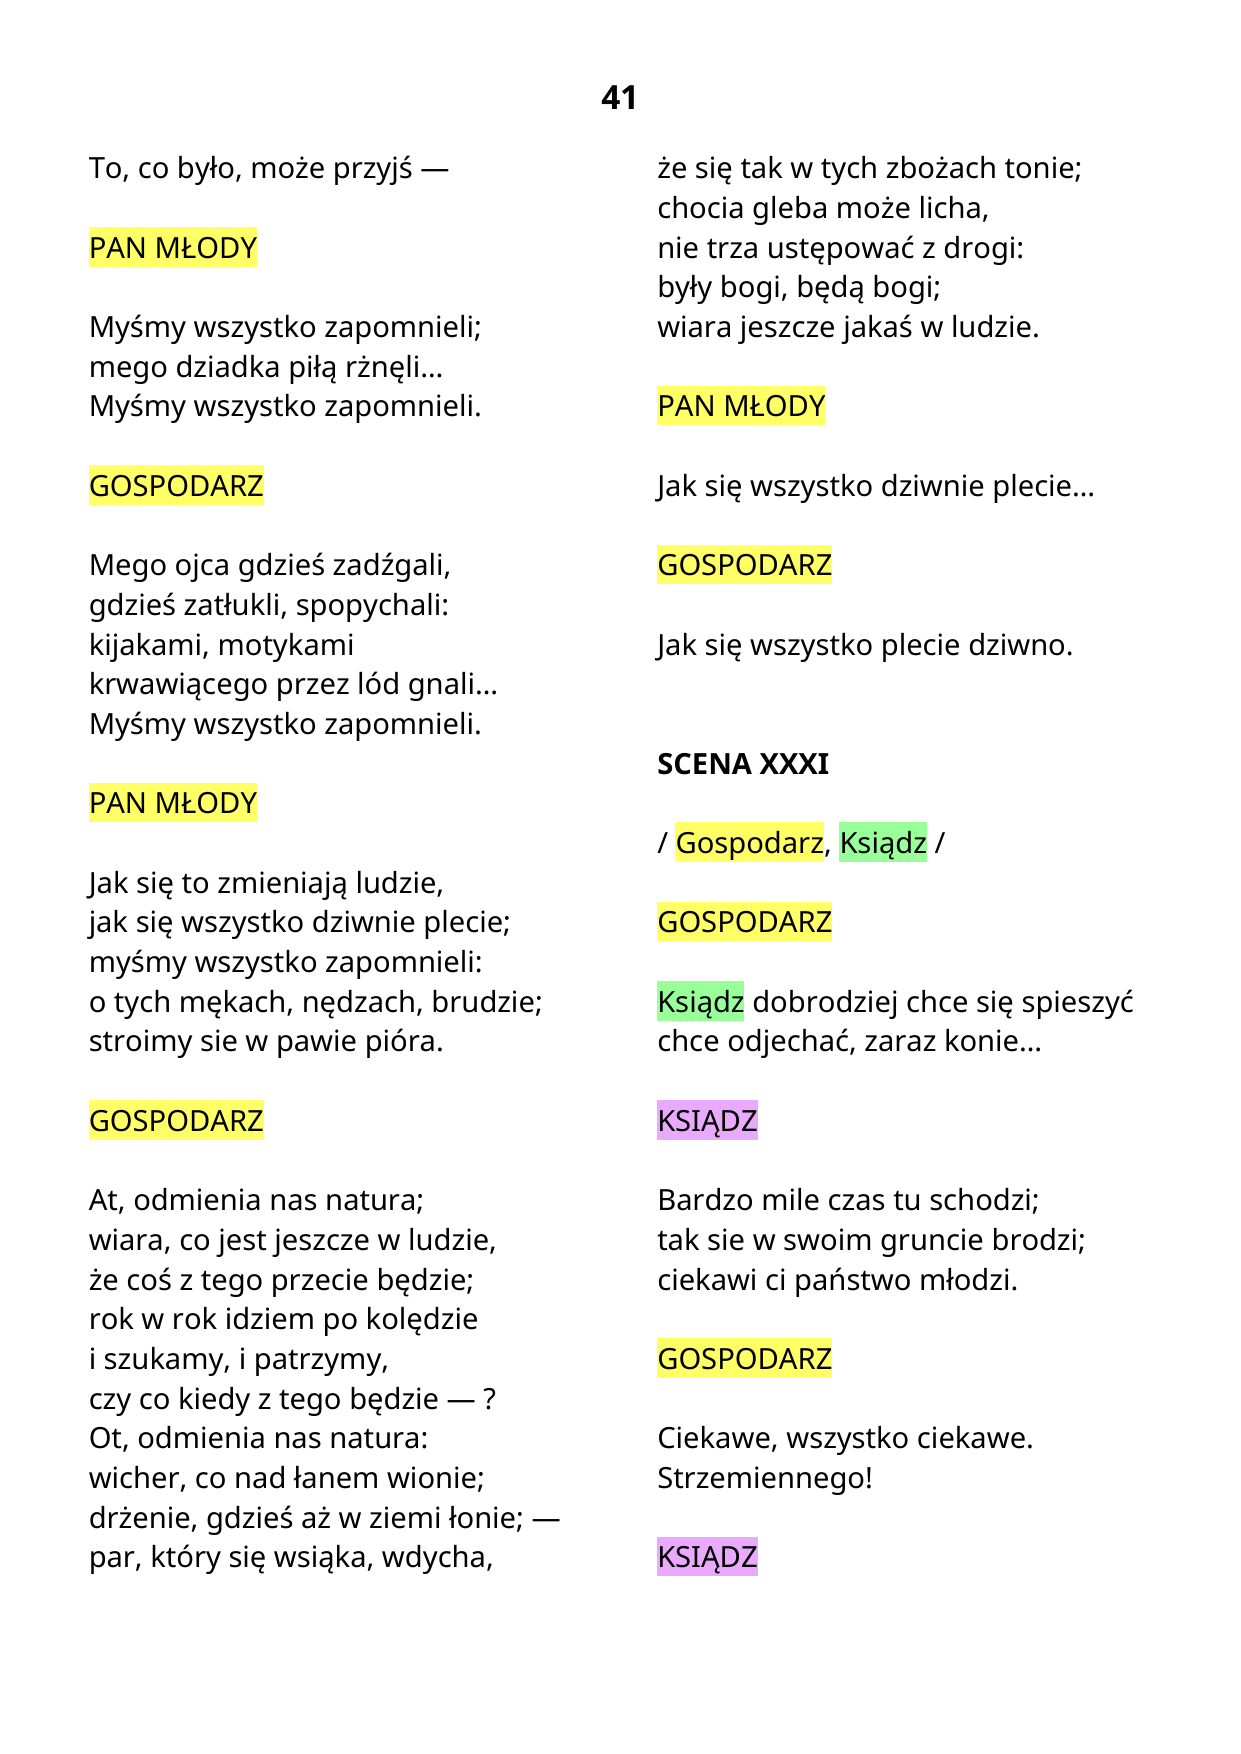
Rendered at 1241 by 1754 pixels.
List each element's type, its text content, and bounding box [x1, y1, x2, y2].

text że coś z tego przecie będzie; [88, 1259, 583, 1298]
text At, odmienia nas natura; [88, 1179, 583, 1219]
text kijakami, motykami [88, 624, 583, 663]
text czy co kiedy z tego będzie — ? [88, 1378, 583, 1418]
text GOSPODARZ [657, 544, 1152, 584]
text wicher, co nad łanem wionie; [88, 1457, 583, 1497]
text Ot, odmienia nas natura: [88, 1418, 583, 1457]
text GOSPODARZ [88, 465, 583, 505]
text KSIĄDZ [657, 1537, 1152, 1576]
text Ksiądz dobrodziej chce się spieszyć [657, 981, 1152, 1021]
text krwawiącego przez lód gnali… [88, 663, 583, 703]
text GOSPODARZ [88, 1100, 583, 1140]
text stroimy sie w pawie pióra. [88, 1021, 583, 1060]
text drżenie, gdzieś aż w ziemi łonie; — [88, 1497, 583, 1537]
text PAN MŁODY [88, 227, 583, 267]
text i szukamy, i patrzymy, [88, 1338, 583, 1378]
text myśmy wszystko zapomnieli: [88, 941, 583, 981]
text jak się wszystko dziwnie plecie; [88, 902, 583, 941]
text SCENA XXXI [657, 743, 1152, 783]
text były bogi, będą bogi; [657, 267, 1152, 306]
text gdzieś zatłukli, spopychali: [88, 584, 583, 624]
text GOSPODARZ [657, 1338, 1152, 1378]
text nie trza ustępować z drogi: [657, 227, 1152, 267]
text Jak się wszystko plecie dziwno. [657, 624, 1152, 663]
text Jak się to zmieniają ludzie, [88, 862, 583, 902]
text par, który się wsiąka, wdycha, [88, 1537, 583, 1576]
text wiara jeszcze jakaś w ludzie. [657, 306, 1152, 346]
text Ciekawe, wszystko ciekawe. [657, 1418, 1152, 1457]
text że się tak w tych zbożach tonie; [657, 148, 1152, 187]
text Myśmy wszystko zapomnieli. [88, 386, 583, 425]
text ciekawi ci państwo młodzi. [657, 1259, 1152, 1298]
text Myśmy wszystko zapomnieli. [88, 703, 583, 743]
text Myśmy wszystko zapomnieli; [88, 306, 583, 346]
text mego dziadka piłą rżnęli… [88, 346, 583, 386]
text tak sie w swoim gruncie brodzi; [657, 1219, 1152, 1259]
text Strzemiennego! [657, 1457, 1152, 1497]
text / Gospodarz, Ksiądz / [657, 822, 1152, 862]
text wiara, co jest jeszcze w ludzie, [88, 1219, 583, 1259]
text chce odjechać, zaraz konie… [657, 1021, 1152, 1060]
text chocia gleba może licha, [657, 187, 1152, 227]
text KSIĄDZ [657, 1100, 1152, 1140]
text PAN MŁODY [657, 386, 1152, 425]
text Mego ojca gdzieś zadźgali, [88, 544, 583, 584]
text o tych mękach, nędzach, brudzie; [88, 981, 583, 1021]
text PAN MŁODY [88, 783, 583, 822]
text To, co było, może przyjś — [88, 148, 583, 187]
text GOSPODARZ [657, 902, 1152, 941]
text rok w rok idziem po kolędzie [88, 1298, 583, 1338]
text Jak się wszystko dziwnie plecie… [657, 465, 1152, 505]
text Bardzo mile czas tu schodzi; [657, 1179, 1152, 1219]
